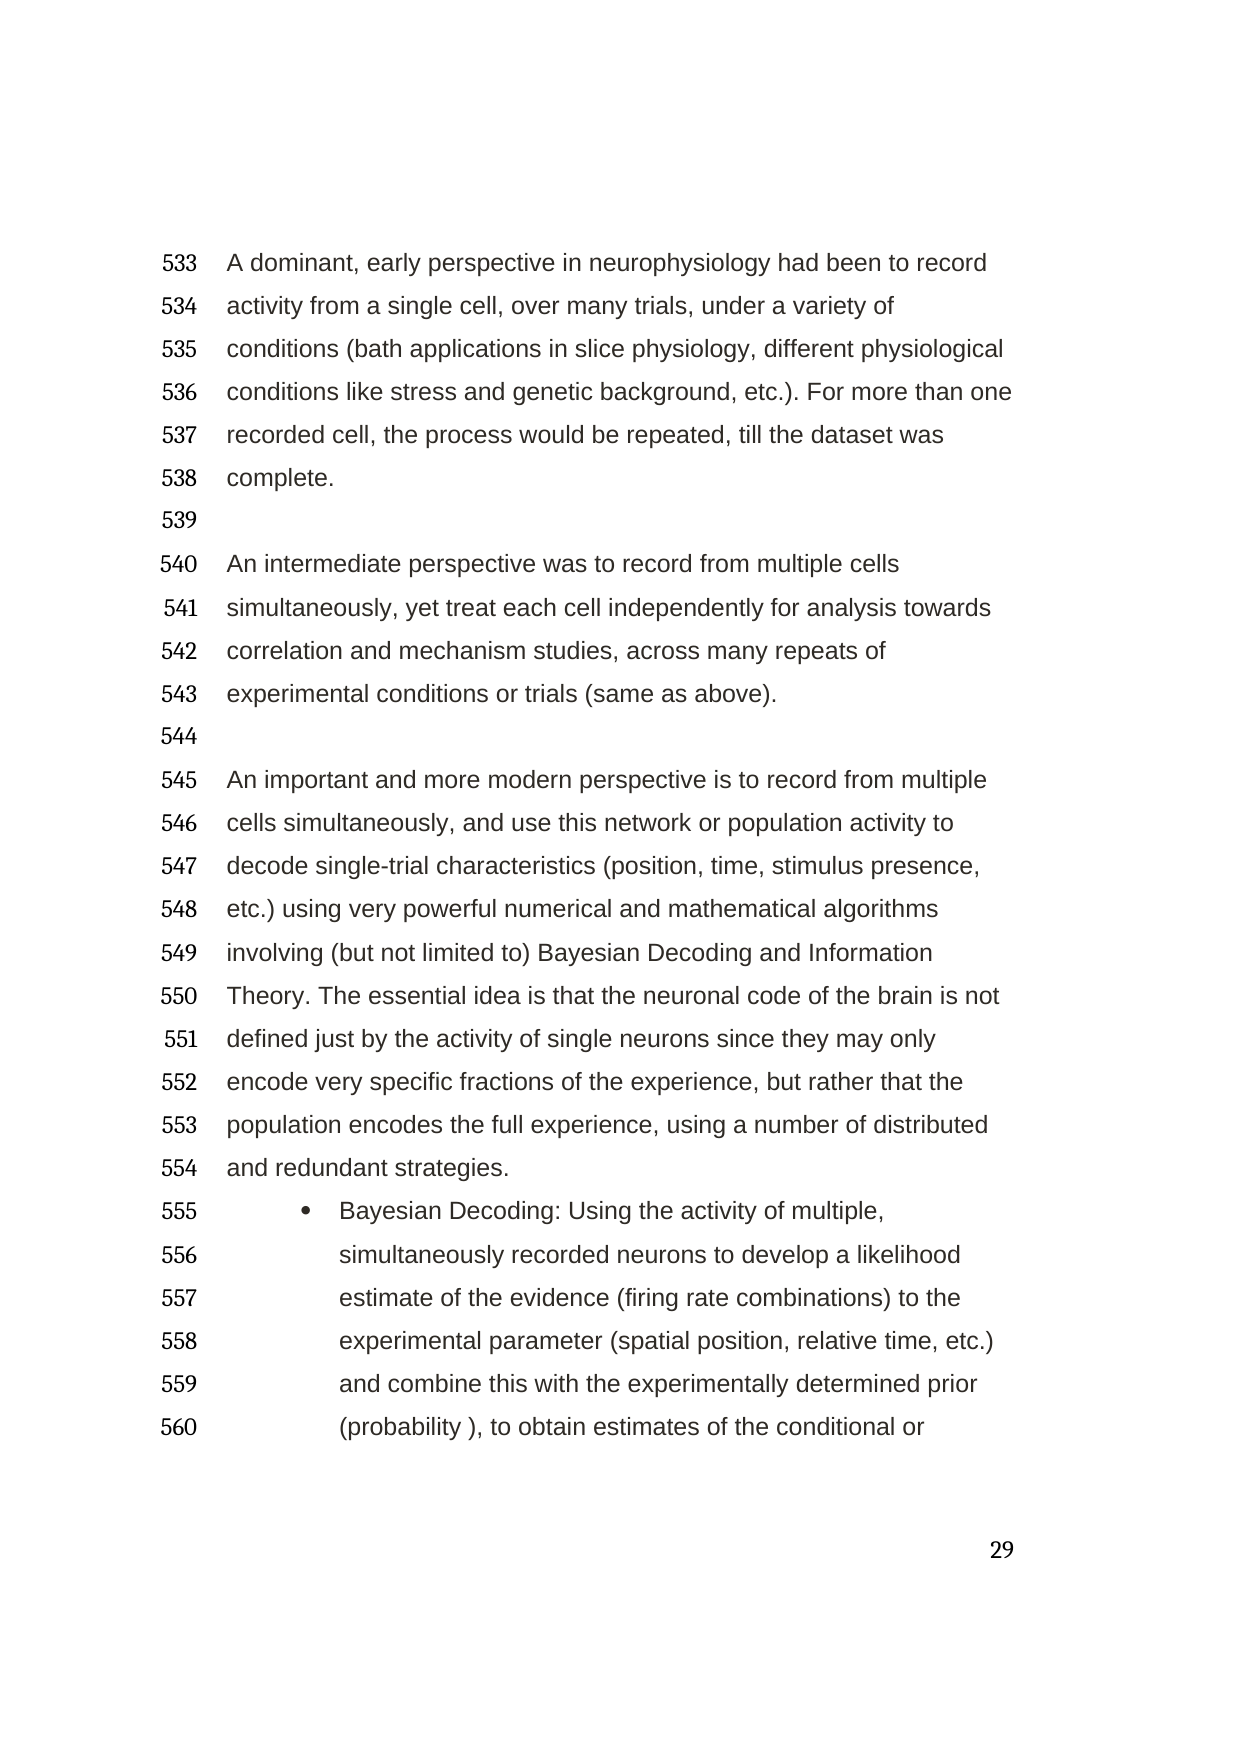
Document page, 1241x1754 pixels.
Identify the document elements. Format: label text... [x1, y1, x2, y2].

text An intermediate perspective was to record from multiple cells simultaneously, yet treat each cell independently for analysis towards correlation and mechanism studies, across many repeats of experimental conditions or trials (same as above). [226, 549, 1014, 708]
text A dominant, early perspective in neurophysiology had been to record activity from a single cell, over many trials, under a variety of conditions (bath applications in slice physiology, different physiological conditions like stress and genetic background, etc.). For more than one recorded cell, the process would be repeated, till the dataset was complete. [226, 248, 1014, 492]
text An important and more modern perspective is to record from multiple cells simultaneously, and use this network or population activity to decode single-trial characteristics (position, time, stimulus presence, etc.) using very powerful numerical and mathematical algorithms involving (but not limited to) Bayesian Decoding and Information Theory. The essential idea is that the neuronal code of the brain is not defined just by the activity of single neurons since they may only encode very specific fractions of the experience, but rather that the population encodes the full experience, using a number of distributed and redundant strategies. [226, 765, 1014, 1182]
list Bayesian Decoding: Using the activity of multiple, simultaneously recorded neurons to develop a likelihood estimate of the evidence (firing rate combinations) to the experimental parameter (spatial position, relative time, etc.) and combine this with the experimentally determined prior (probability ), to obtain estimates of the conditional or [301, 1196, 1014, 1441]
